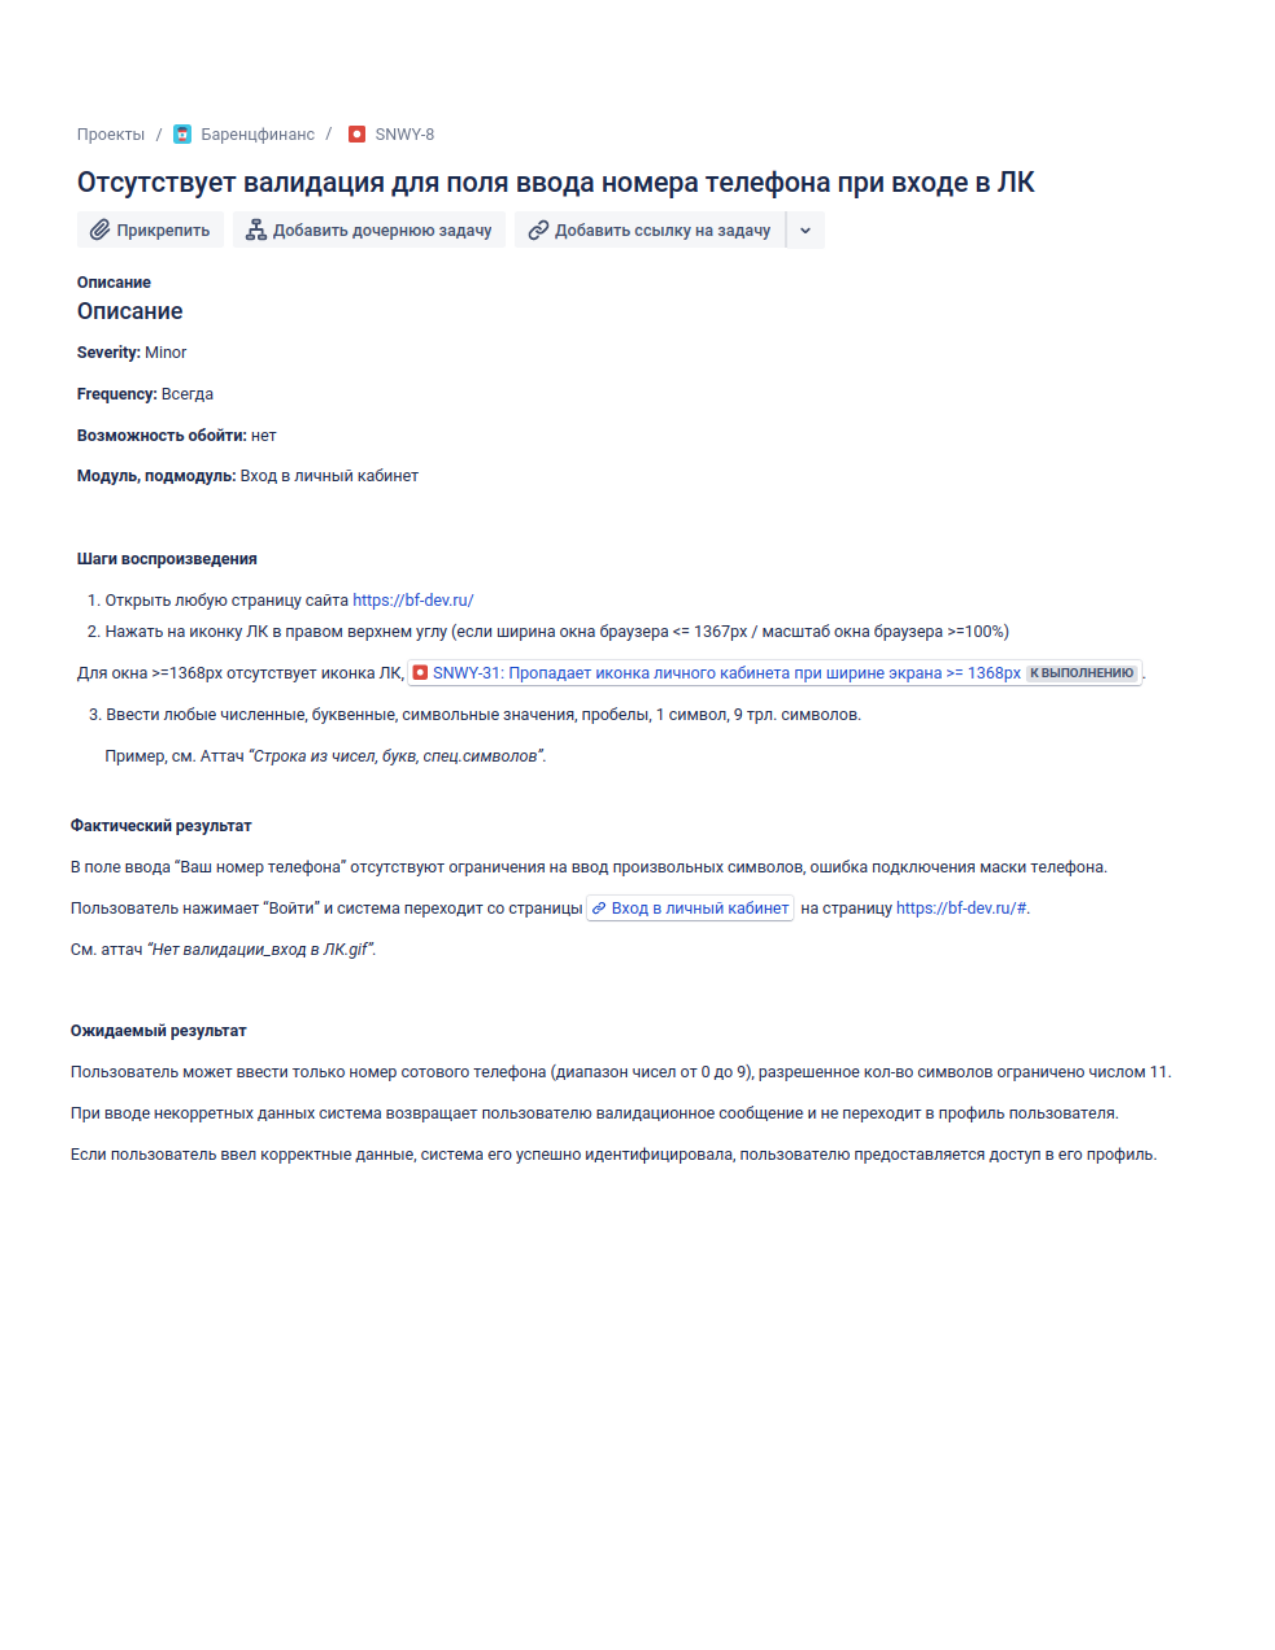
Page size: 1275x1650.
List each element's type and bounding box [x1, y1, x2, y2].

picture [67, 803, 1208, 1178]
picture [67, 118, 1208, 776]
